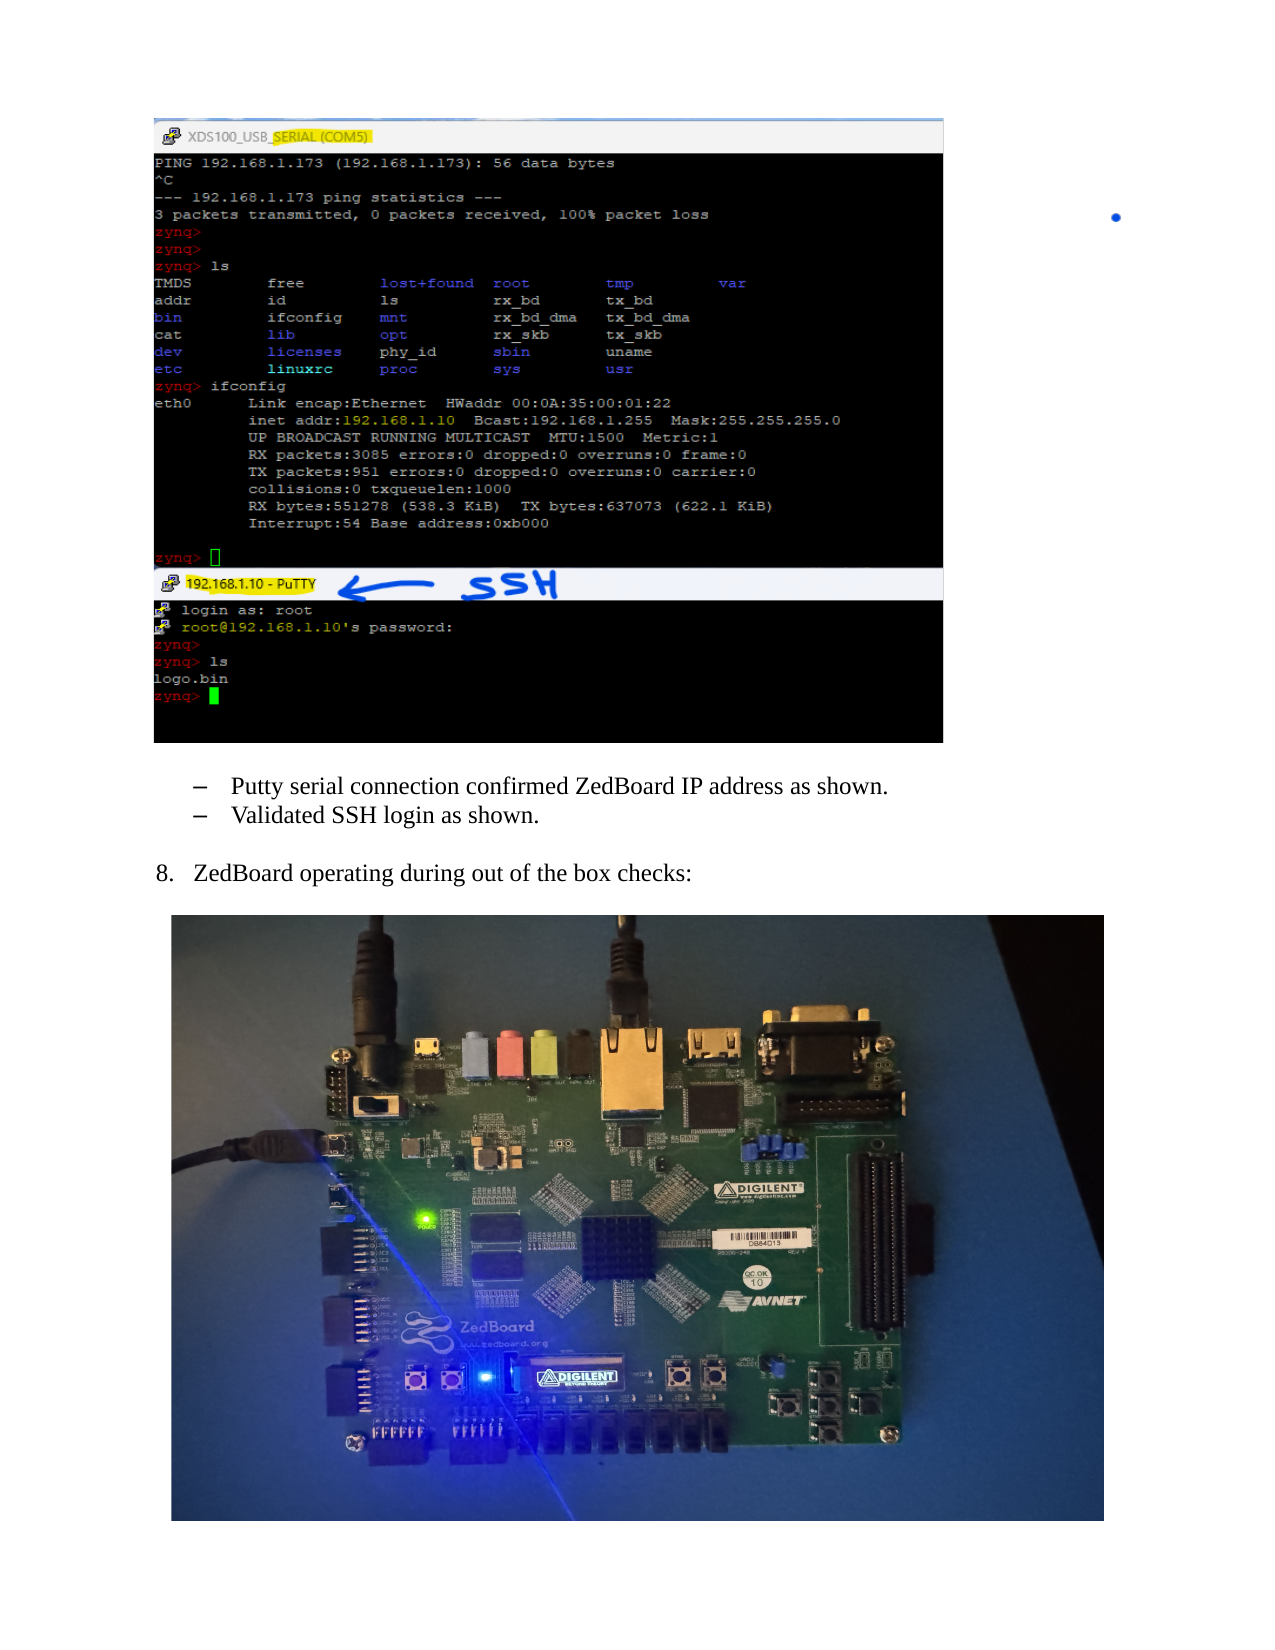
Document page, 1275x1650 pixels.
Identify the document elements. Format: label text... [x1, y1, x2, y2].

list Validated SSH login as shown. [193, 800, 1157, 829]
picture [171, 915, 1104, 1521]
list Putty serial connection confirmed ZedBoard IP address as shown. [193, 771, 1157, 800]
list ZedBoard operating during out of the box checks: [156, 858, 1157, 886]
picture [153, 118, 1122, 743]
